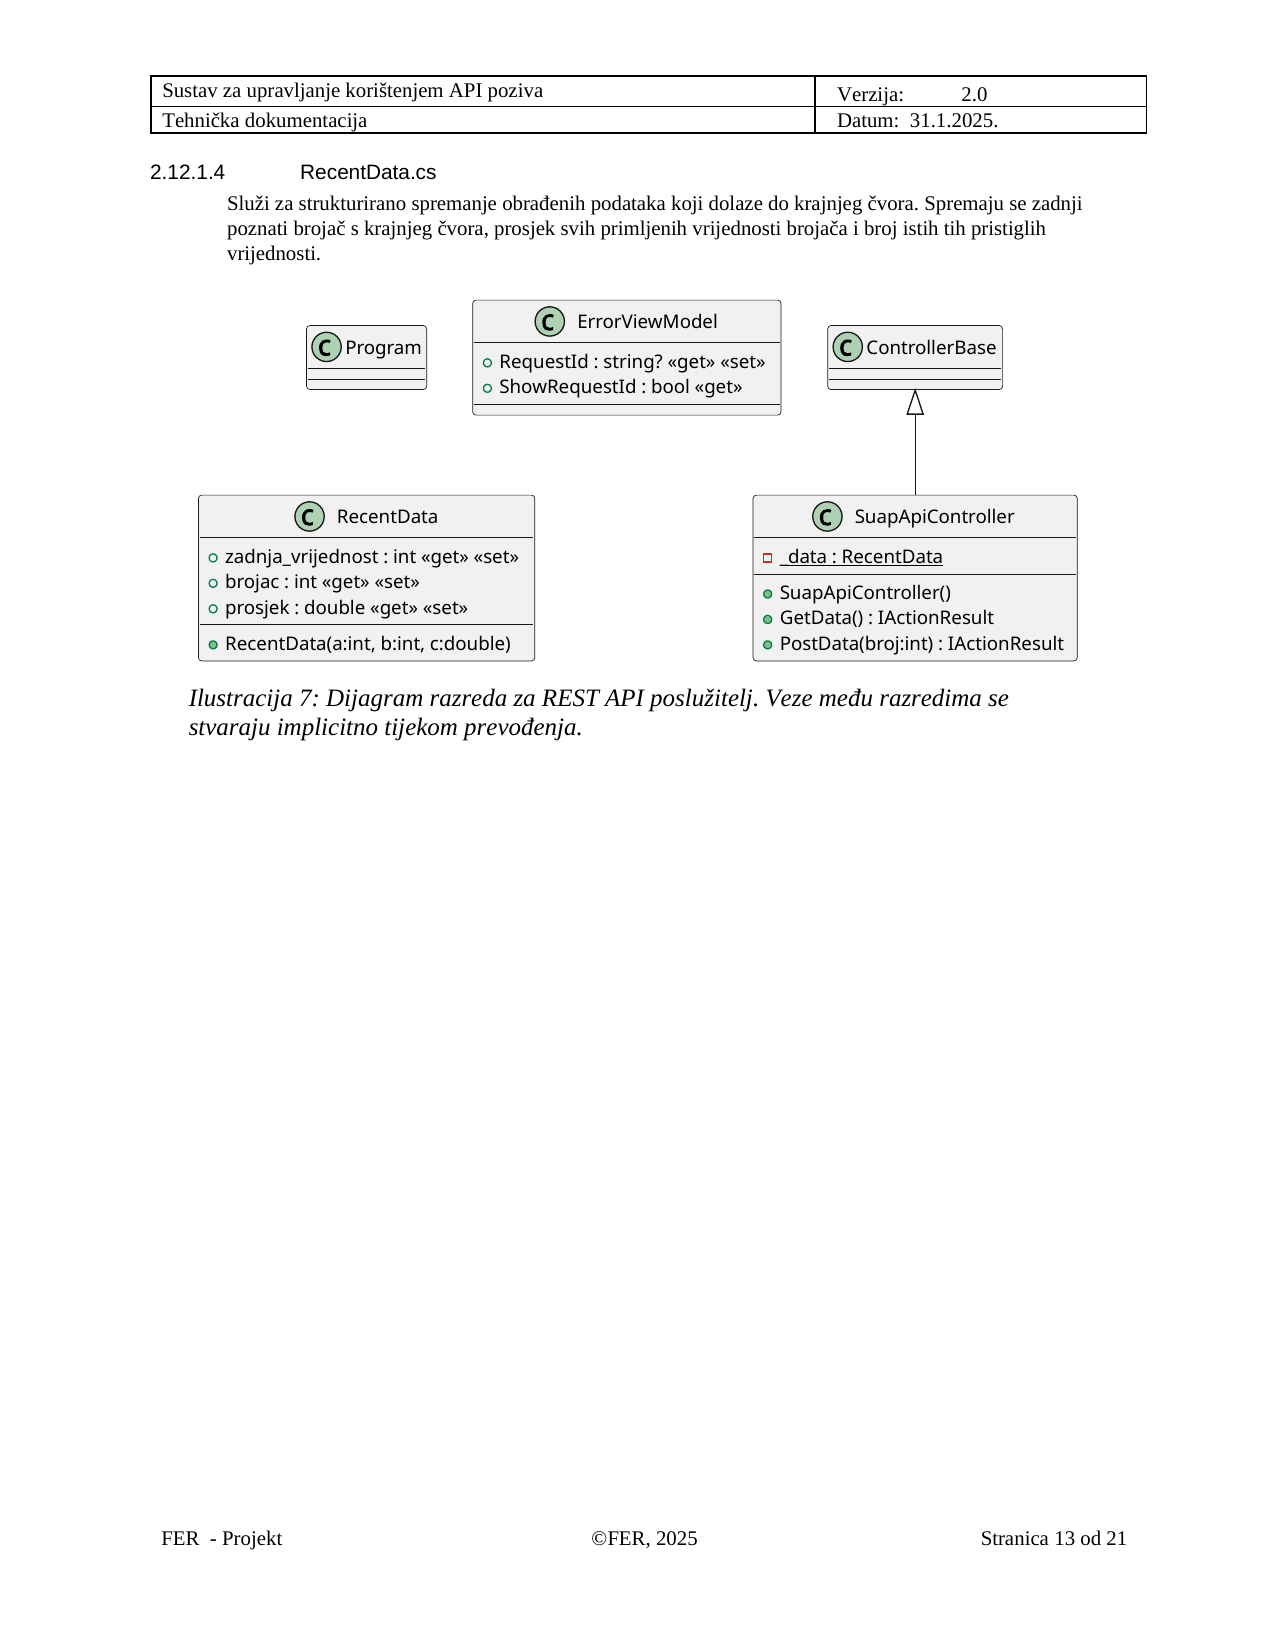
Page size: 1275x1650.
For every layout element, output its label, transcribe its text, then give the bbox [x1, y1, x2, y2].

text Ilustracija 7: Dijagram razreda za REST API poslužitelj. Veze među razredima se stvaraju implicitno tijekom prevođenja. [188, 316, 1087, 740]
subtitle RecentData.cs [150, 159, 1125, 184]
text Služi za strukturirano spremanje obrađenih podataka koji dolaze do krajnjeg čvora. Spremaju se zadnji poznati brojač s krajnjeg čvora, prosjek svih primljenih vrijednosti brojača i broj istih tih pristiglih vrijednosti. [227, 190, 1125, 265]
